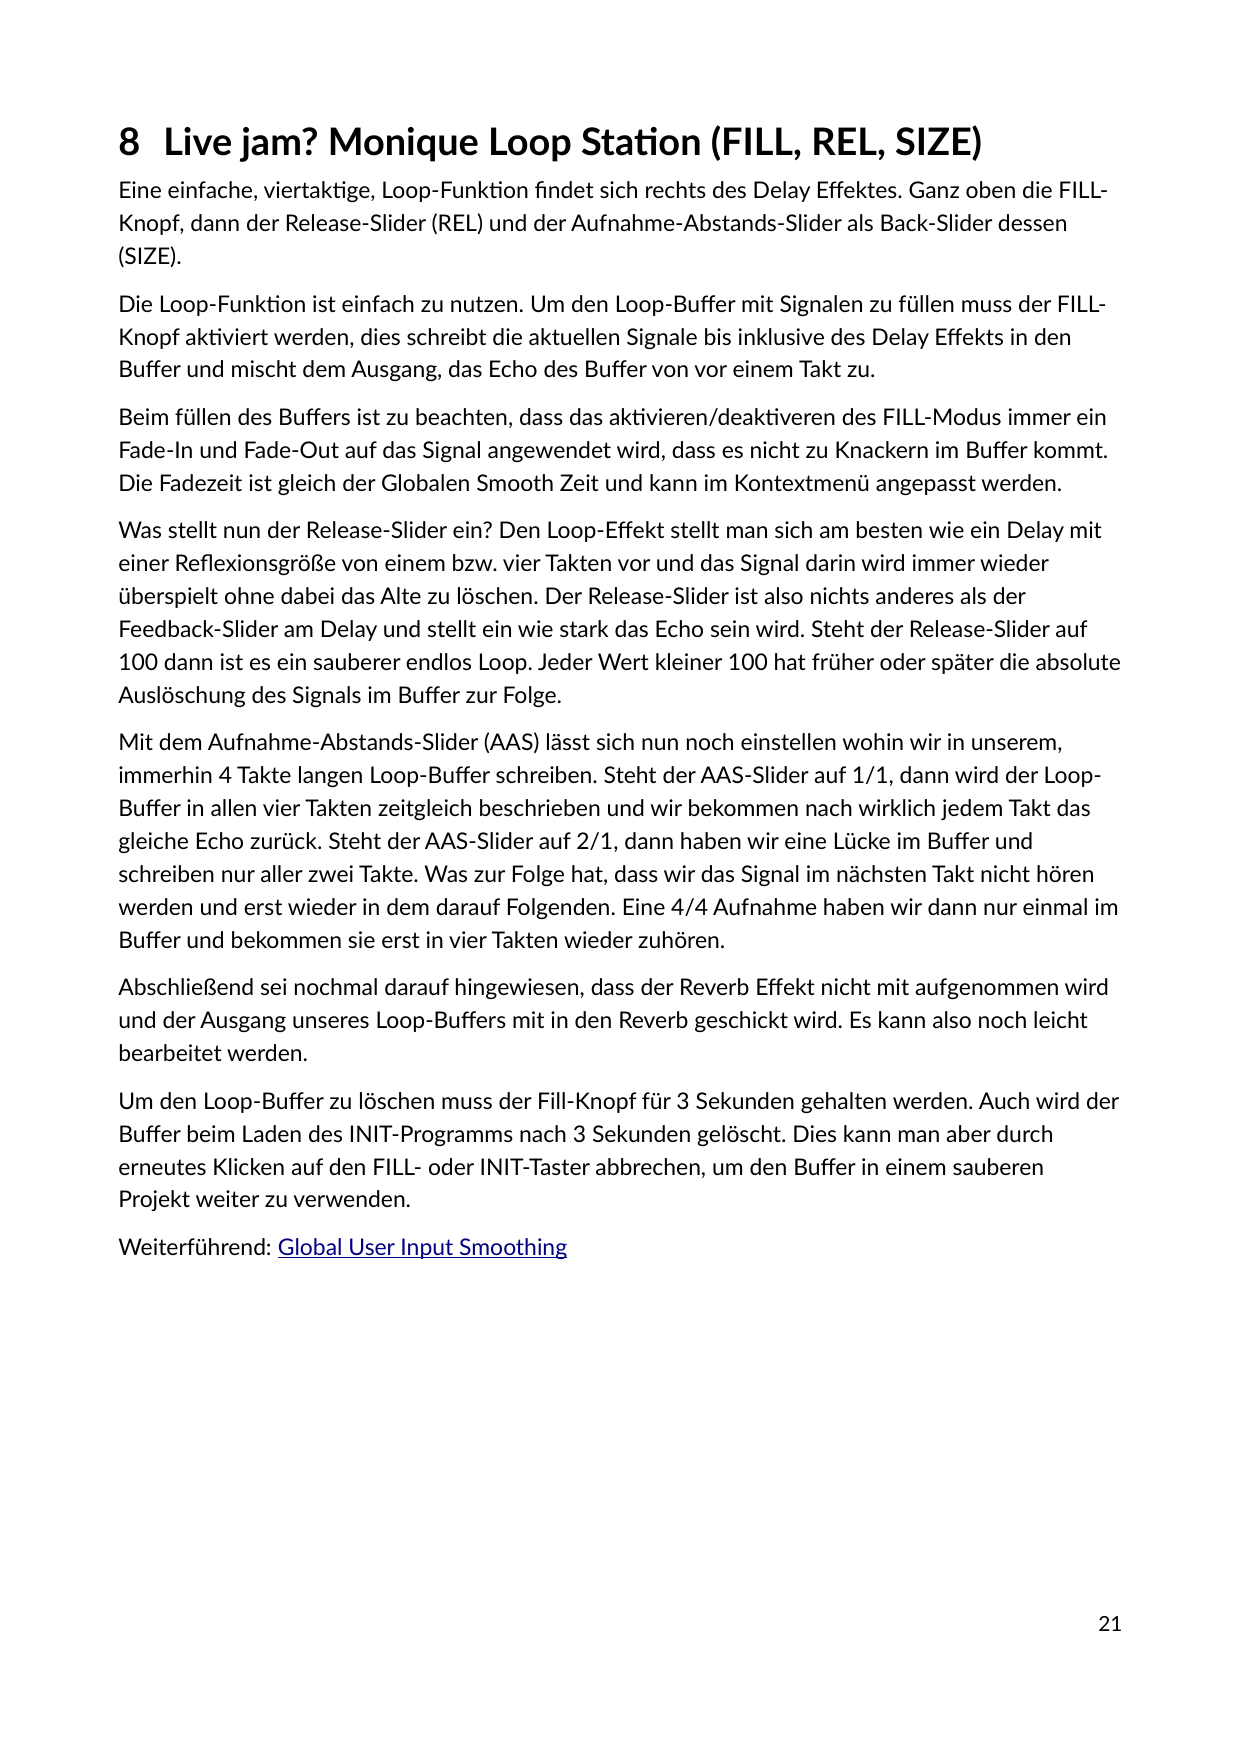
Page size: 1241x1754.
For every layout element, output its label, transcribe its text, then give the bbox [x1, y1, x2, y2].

text Weiterführend: Global User Input Smoothing [118, 1233, 1122, 1260]
text Um den Loop-Buffer zu löschen muss der Fill-Knopf für 3 Sekunden gehalten werden. Auch wird der Buffer beim Laden des INIT-Programms nach 3 Sekunden gelöscht. Dies kann man aber durch erneutes Klicken auf den FILL- oder INIT-Taster abbrechen, um den Buffer in einem sauberen Projekt weiter zu verwenden. [118, 1087, 1122, 1213]
subtitle Live jam? Monique Loop Station (FILL, REL, SIZE) [118, 118, 1122, 164]
text Eine einfache, viertaktige, Loop-Funktion findet sich rechts des Delay Effektes. Ganz oben die FILL-Knopf, dann der Release-Slider (REL) und der Aufnahme-Abstands-Slider als Back-Slider dessen (SIZE). [118, 176, 1122, 269]
text Was stellt nun der Release-Slider ein? Den Loop-Effekt stellt man sich am besten wie ein Delay mit einer Reflexionsgröße von einem bzw. vier Takten vor und das Signal darin wird immer wieder überspielt ohne dabei das Alte zu löschen. Der Release-Slider ist also nichts anderes als der Feedback-Slider am Delay und stellt ein wie stark das Echo sein wird. Steht der Release-Slider auf 100 dann ist es ein sauberer endlos Loop. Jeder Wert kleiner 100 hat früher oder später die absolute Auslöschung des Signals im Buffer zur Folge. [118, 516, 1122, 708]
text Abschließend sei nochmal darauf hingewiesen, dass der Reverb Effekt nicht mit aufgenommen wird und der Ausgang unseres Loop-Buffers mit in den Reverb geschickt wird. Es kann also noch leicht bearbeitet werden. [118, 973, 1122, 1067]
text Beim füllen des Buffers ist zu beachten, dass das aktivieren/deaktiveren des FILL-Modus immer ein Fade-In und Fade-Out auf das Signal angewendet wird, dass es nicht zu Knackern im Buffer kommt. Die Fadezeit ist gleich der Globalen Smooth Zeit und kann im Kontextmenü angepasst werden. [118, 403, 1122, 496]
text Die Loop-Funktion ist einfach zu nutzen. Um den Loop-Buffer mit Signalen zu füllen muss der FILL-Knopf aktiviert werden, dies schreibt die aktuellen Signale bis inklusive des Delay Effekts in den Buffer und mischt dem Ausgang, das Echo des Buffer von vor einem Takt zu. [118, 289, 1122, 383]
text Mit dem Aufnahme-Abstands-Slider (AAS) lässt sich nun noch einstellen wohin wir in unserem, immerhin 4 Takte langen Loop-Buffer schreiben. Steht der AAS-Slider auf 1/1, dann wird der Loop-Buffer in allen vier Takten zeitgleich beschrieben und wir bekommen nach wirklich jedem Takt das gleiche Echo zurück. Steht der AAS-Slider auf 2/1, dann haben wir eine Lücke im Buffer und schreiben nur aller zwei Takte. Was zur Folge hat, dass wir das Signal im nächsten Takt nicht hören werden und erst wieder in dem darauf Folgenden. Eine 4/4 Aufnahme haben wir dann nur einmal im Buffer und bekommen sie erst in vier Takten wieder zuhören. [118, 728, 1122, 953]
